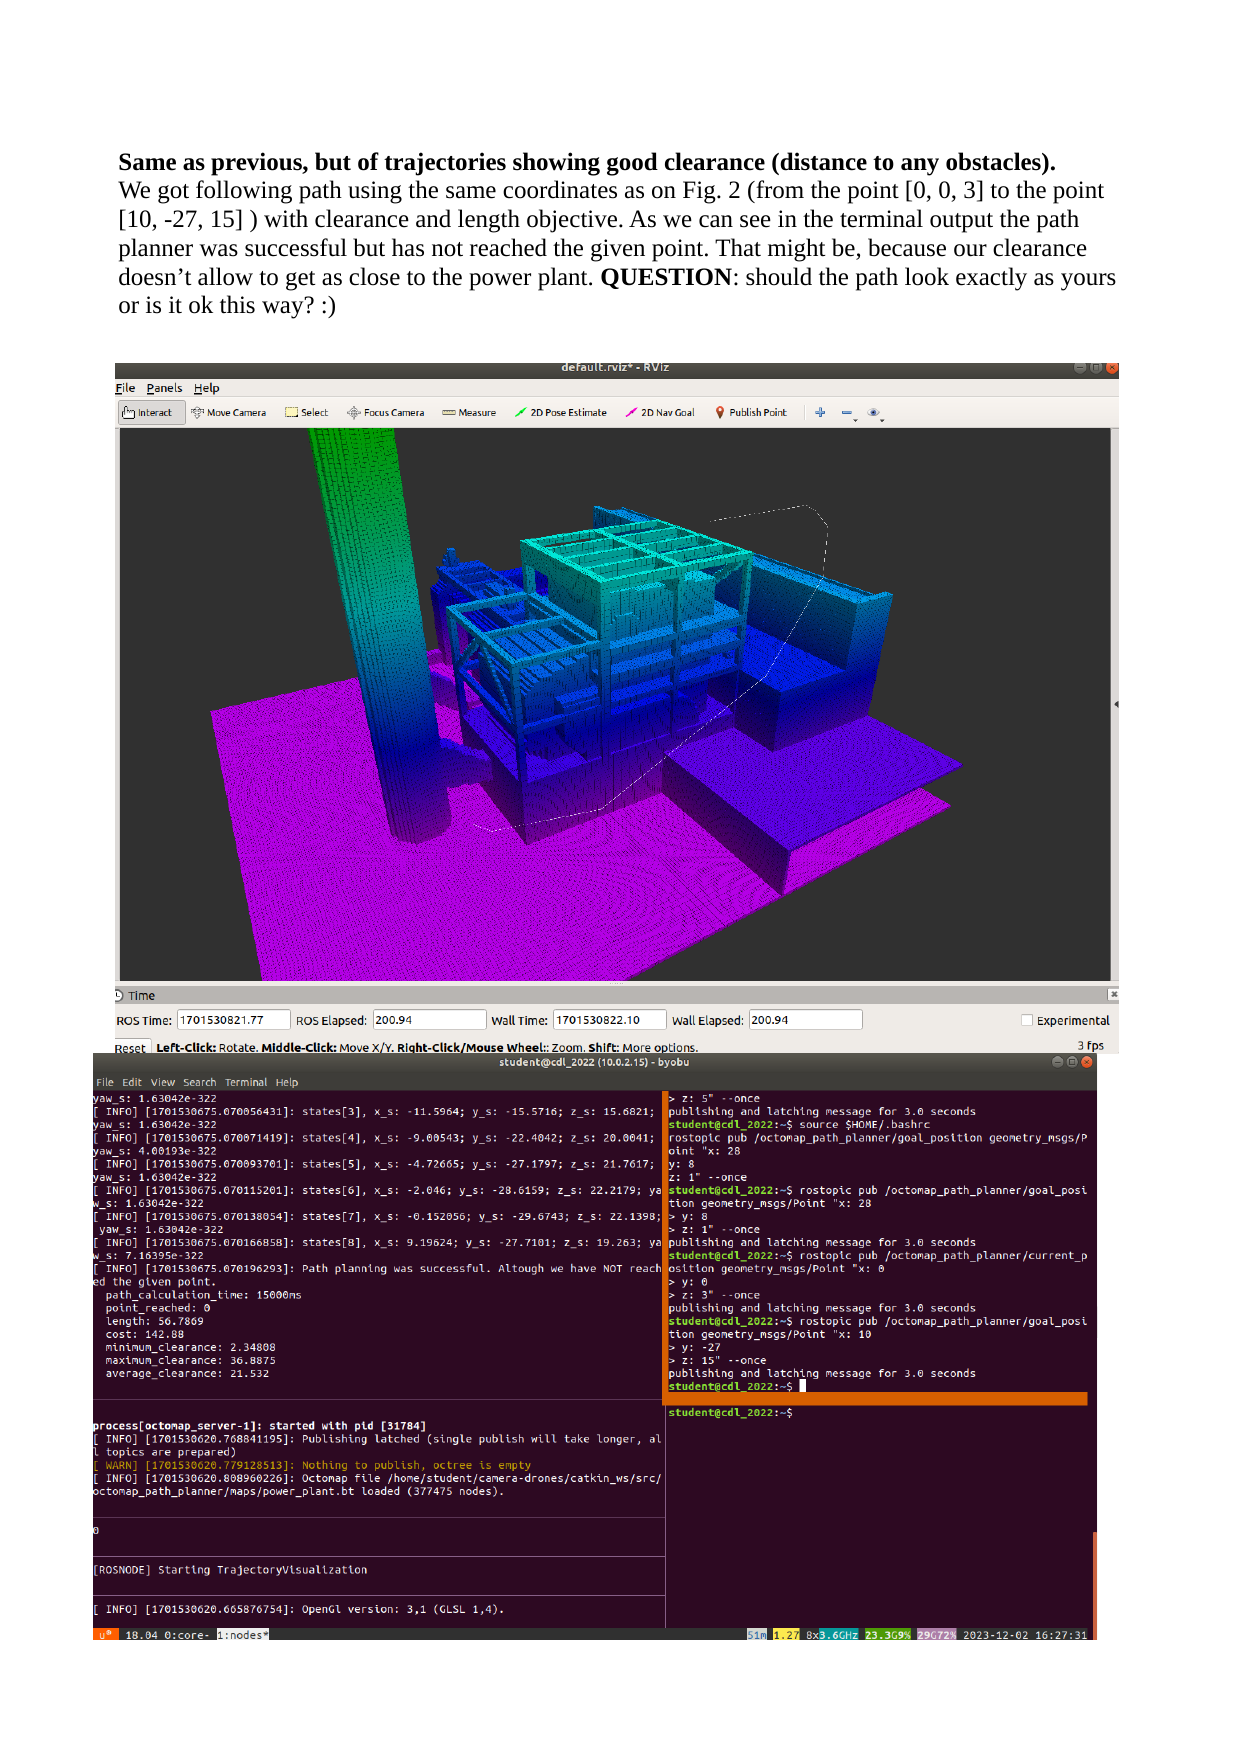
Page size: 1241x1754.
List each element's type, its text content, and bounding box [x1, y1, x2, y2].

picture [93, 363, 1119, 1640]
text Same as previous, but of trajectories showing good clearance (distance to any obstacles). We got following path using the same coordinates as on Fig. 2 (from the point [0, 0, 3] to the point [10, -27, 15] ) with clearance and length objective. As we can see in the terminal output the path planner was successful but has not reached the given point. That might be, because our clearance doesn’t allow to get as close to the power plant. QUESTION: should the path look exactly as yours or is it ok this way? :) [118, 147, 1122, 319]
